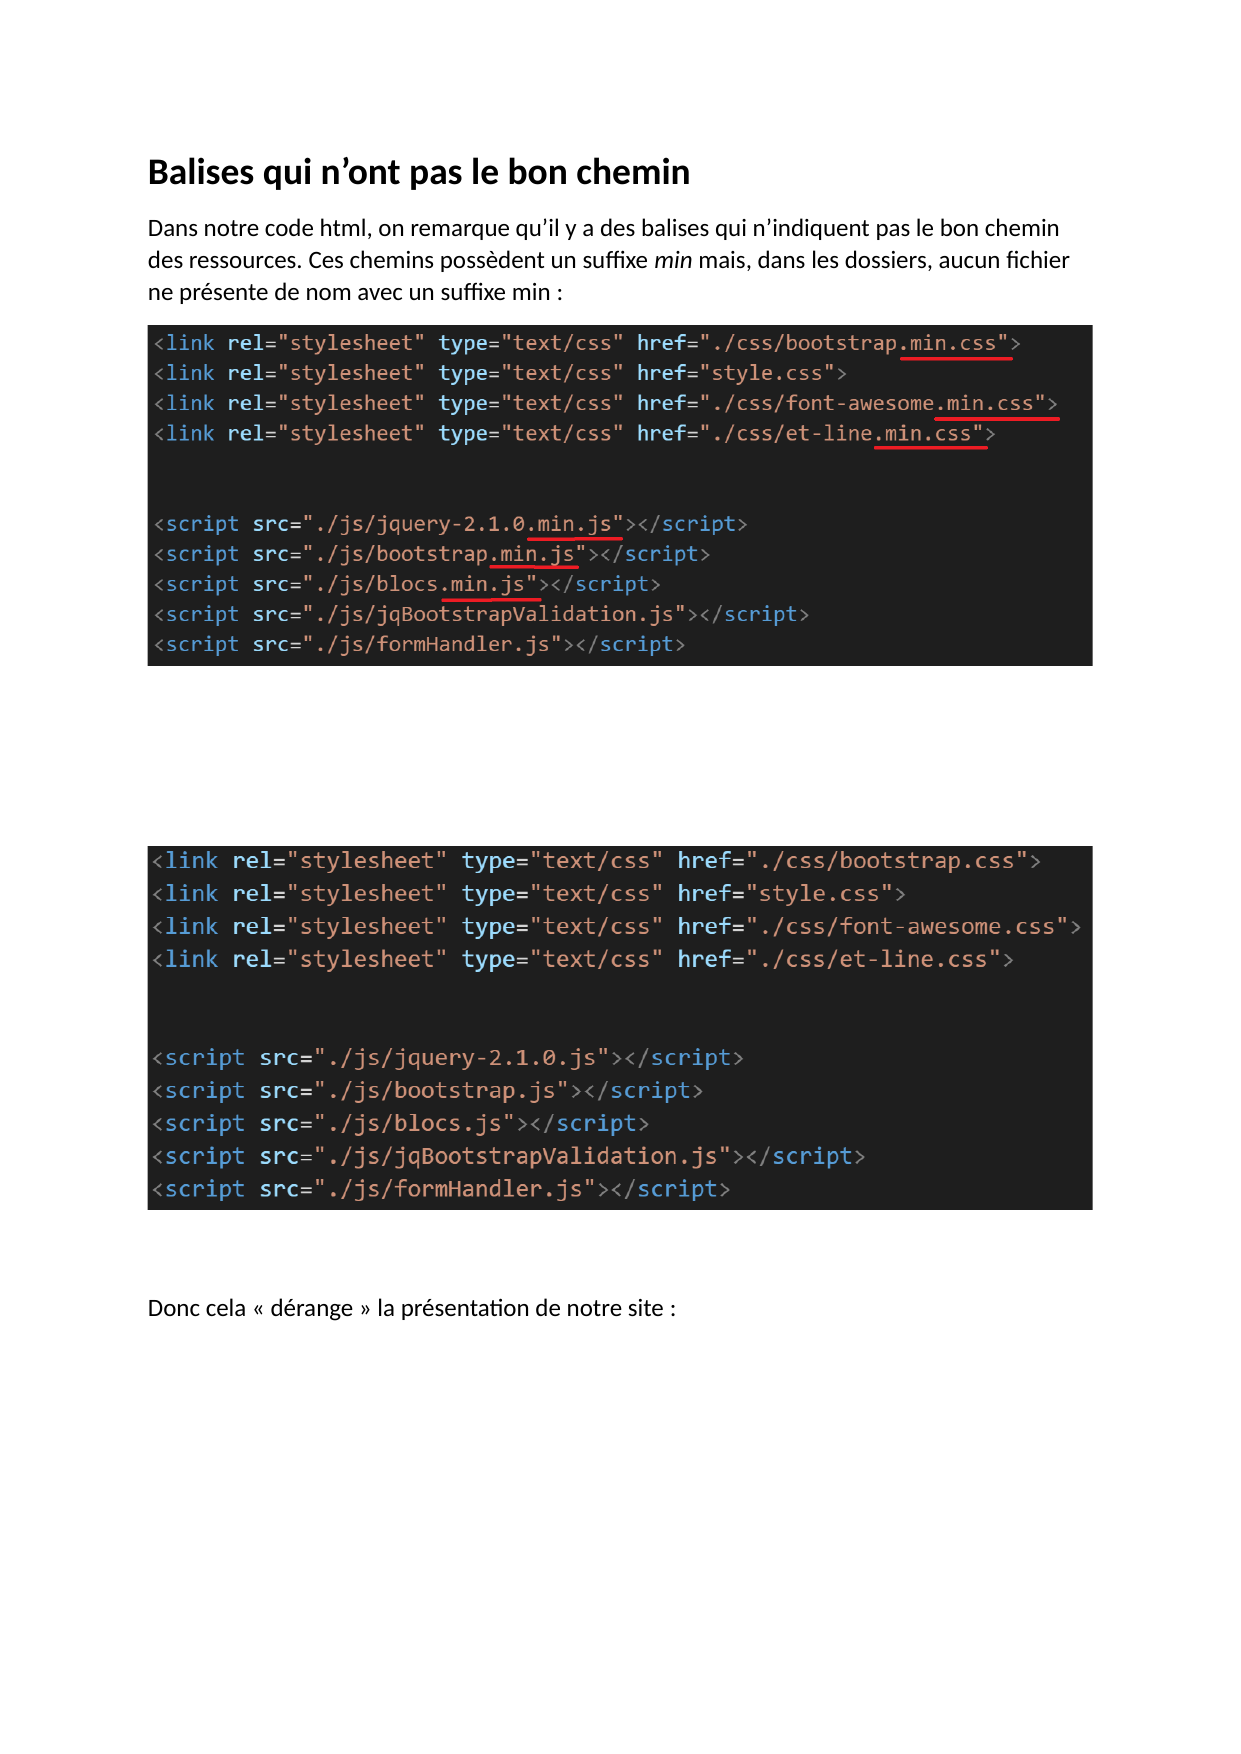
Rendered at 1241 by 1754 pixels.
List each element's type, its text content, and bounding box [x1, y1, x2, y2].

text Donc cela « dérange » la présentation de notre site : [148, 1293, 1093, 1323]
text Dans notre code html, on remarque qu’il y a des balises qui n’indiquent pas le bon chemin des ressources. Ces chemins possèdent un suffixe min mais, dans les dossiers, aucun fichier ne présente de nom avec un suffixe min : [148, 212, 1093, 307]
text Balises qui n’ont pas le bon chemin [148, 148, 1093, 193]
